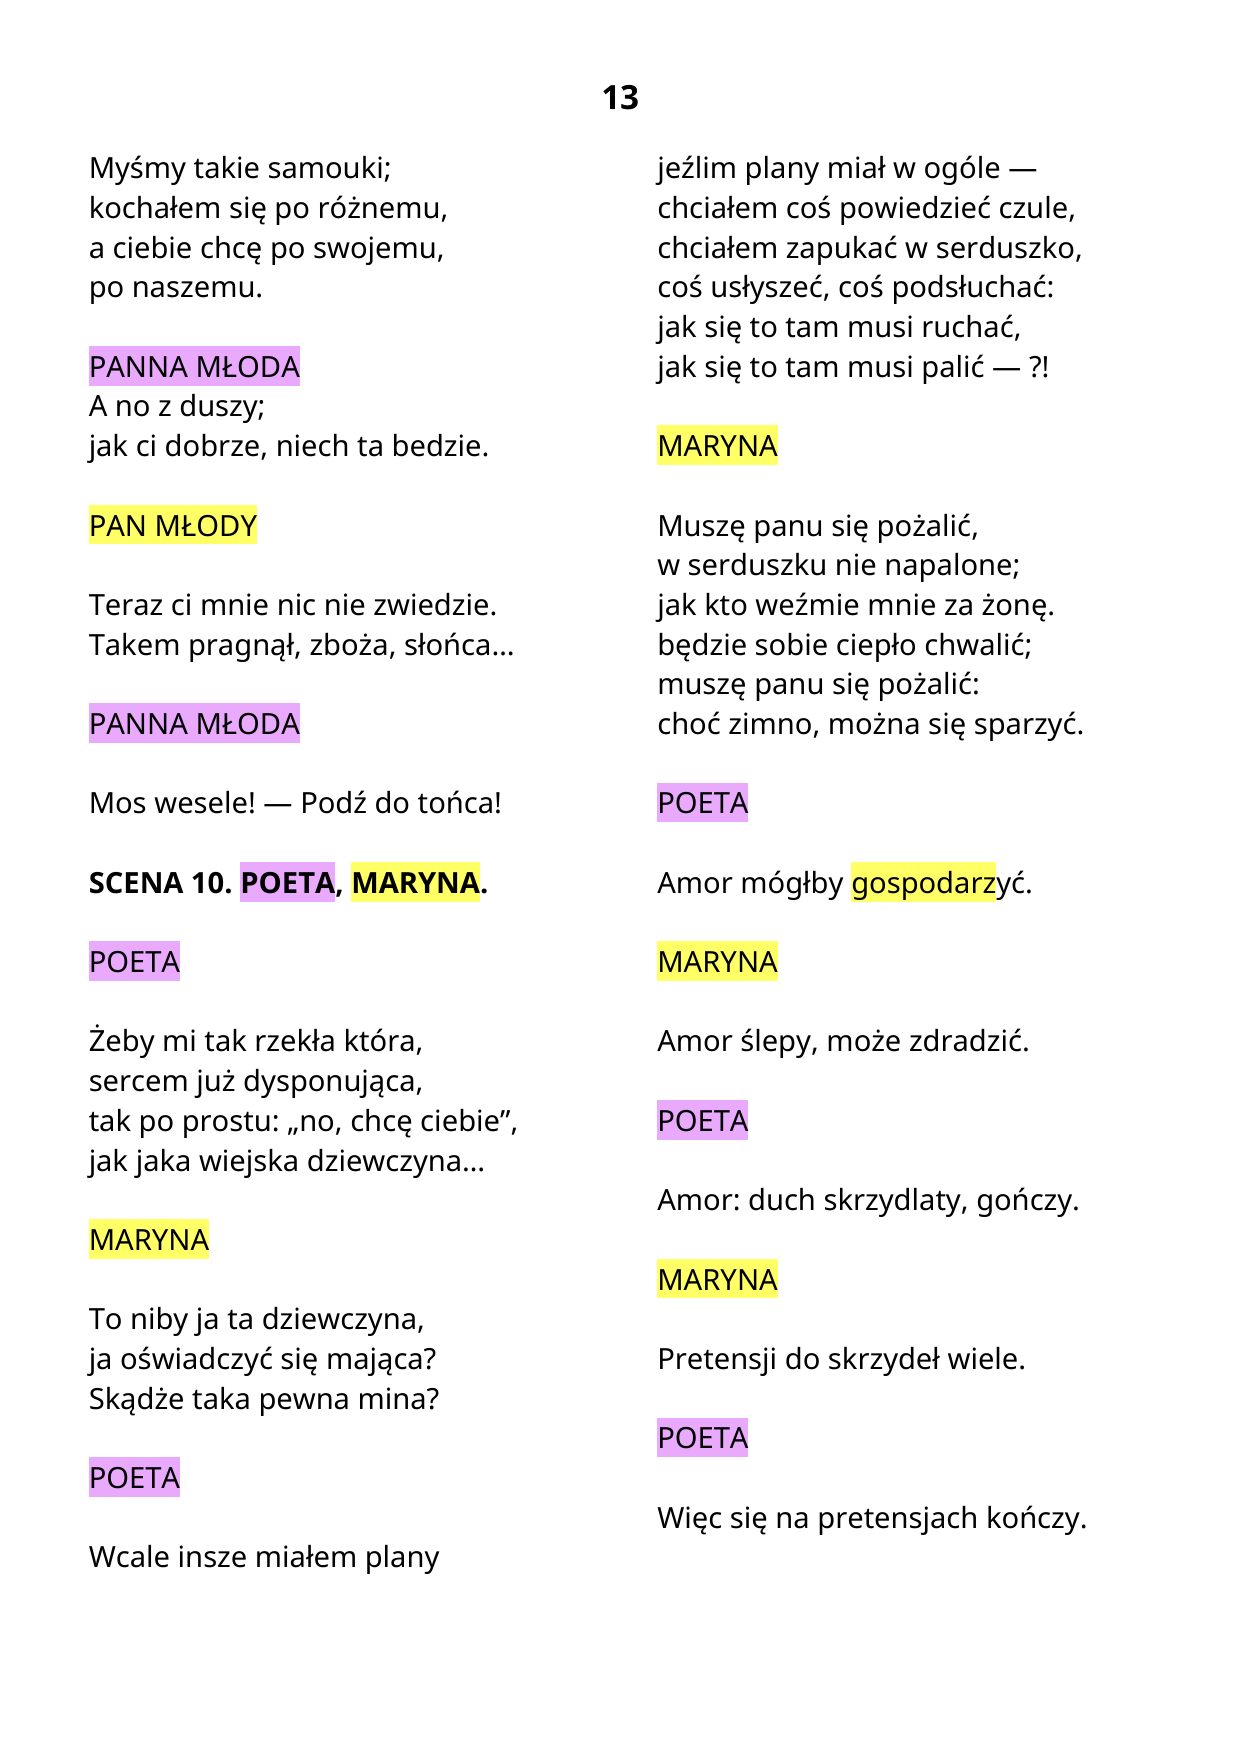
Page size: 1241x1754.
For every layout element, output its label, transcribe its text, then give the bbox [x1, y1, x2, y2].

text To niby ja ta dziewczyna, [88, 1298, 583, 1338]
text jak ci dobrze, niech ta bedzie. [88, 425, 583, 465]
text SCENA 10. POETA, MARYNA. [88, 862, 583, 902]
text jeźlim plany miał w ogóle — [657, 148, 1152, 187]
text chciałem zapukać w serduszko, [657, 227, 1152, 267]
text ja oświadczyć się mająca? [88, 1338, 583, 1378]
text chciałem coś powiedzieć czule, [657, 187, 1152, 227]
text kochałem się po różnemu, [88, 187, 583, 227]
text POETA [88, 1457, 583, 1497]
text POETA [657, 1418, 1152, 1457]
text po naszemu. [88, 267, 583, 306]
text jak jaka wiejska dziewczyna… [88, 1140, 583, 1179]
text Muszę panu się pożalić, [657, 505, 1152, 544]
text Teraz ci mnie nic nie zwiedzie. [88, 584, 583, 624]
text Pretensji do skrzydeł wiele. [657, 1338, 1152, 1378]
text będzie sobie ciepło chwalić; [657, 624, 1152, 663]
text MARYNA [657, 941, 1152, 981]
text Więc się na pretensjach kończy. [657, 1497, 1152, 1537]
text jak się to tam musi palić — ?! [657, 346, 1152, 386]
text Amor: duch skrzydlaty, gończy. [657, 1179, 1152, 1219]
text Żeby mi tak rzekła która, [88, 1021, 583, 1060]
text choć zimno, można się sparzyć. [657, 703, 1152, 743]
text jak kto weźmie mnie za żonę. [657, 584, 1152, 624]
text PAN MŁODY [88, 505, 583, 544]
text PANNA MŁODA [88, 703, 583, 743]
text tak po prostu: „no, chcę ciebie”, [88, 1100, 583, 1140]
text Amor mógłby gospodarzyć. [657, 862, 1152, 902]
text Amor ślepy, może zdradzić. [657, 1021, 1152, 1060]
text A no z duszy; [88, 386, 583, 425]
text Skądże taka pewna mina? [88, 1378, 583, 1418]
text POETA [657, 1100, 1152, 1140]
text sercem już dysponująca, [88, 1060, 583, 1100]
text POETA [88, 941, 583, 981]
text Myśmy takie samouki; [88, 148, 583, 187]
text MARYNA [657, 1259, 1152, 1298]
text a ciebie chcę po swojemu, [88, 227, 583, 267]
text Mos wesele! — Podź do tońca! [88, 783, 583, 822]
text muszę panu się pożalić: [657, 663, 1152, 703]
text POETA [657, 783, 1152, 822]
text w serduszku nie napalone; [657, 544, 1152, 584]
text PANNA MŁODA [88, 346, 583, 386]
text jak się to tam musi ruchać, [657, 306, 1152, 346]
text coś usłyszeć, coś podsłuchać: [657, 267, 1152, 306]
text Takem pragnął, zboża, słońca… [88, 624, 583, 663]
text MARYNA [88, 1219, 583, 1259]
text Wcale insze miałem plany [88, 1537, 583, 1576]
text MARYNA [657, 425, 1152, 465]
